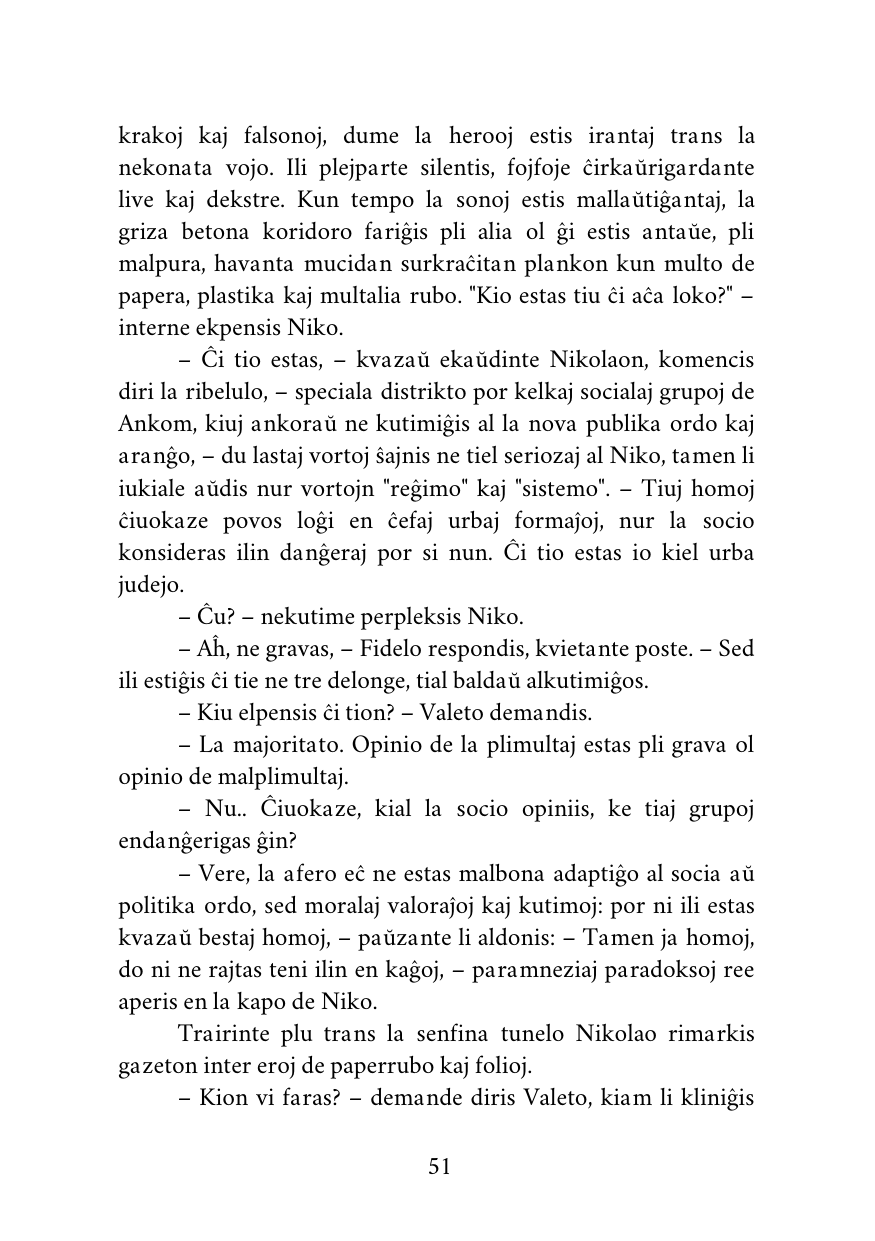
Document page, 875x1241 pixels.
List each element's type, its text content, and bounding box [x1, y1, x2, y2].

text – Kion vi faras? – demande diris Valeto, kiam li kliniĝis [118, 1081, 756, 1113]
text – Ĉi tio estas, – kvazaŭ ekaŭdinte Nikolaon, komencis diri la ribelulo, – speciala distrikto por kelkaj socialaj grupoj de Ankom, kiuj ankoraŭ ne kutimiĝis al la nova publika ordo kaj aranĝo, – du lastaj vortoj ŝajnis ne tiel seriozaj al Niko, tamen li iukiale aŭdis nur vortojn "reĝimo" kaj "sistemo". – Tiuj homoj ĉiuokaze povos loĝi en ĉefaj urbaj formaĵoj, nur la socio konsideras ilin danĝeraj por si nun. Ĉi tio estas io kiel urba judejo. [118, 343, 756, 599]
text – La majoritato. Opinio de la plimultaj estas pli grava ol opinio de malplimultaj. [118, 728, 756, 792]
text – Nu.. Ĉiuokaze, kial la socio opiniis, ke tiaj grupoj endanĝerigas ĝin? [118, 792, 756, 856]
text – Vere, la afero eĉ ne estas malbona adaptiĝo al socia aŭ politika ordo, sed moralaj valoraĵoj kaj kutimoj: por ni ili estas kvazaŭ bestaj homoj, – paŭzante li aldonis: – Tamen ja homoj, do ni ne rajtas teni ilin en kaĝoj, – paramneziaj paradoksoj ree aperis en la kapo de Niko. [118, 856, 756, 1016]
text – Aĥ, ne gravas, – Fidelo respondis, kvietante poste. – Sed ili estiĝis ĉi tie ne tre delonge, tial baldaŭ alkutimiĝos. [118, 631, 756, 696]
text Trairinte plu trans la senfina tunelo Nikolao rimarkis gazeton inter eroj de paperrubo kaj folioj. [118, 1016, 756, 1081]
text krakoj kaj falsonoj, dume la herooj estis irantaj trans la nekonata vojo. Ili plejparte silentis, fojfoje ĉirkaŭrigardante live kaj dekstre. Kun tempo la sonoj estis mallaŭtiĝantaj, la griza betona koridoro fariĝis pli alia ol ĝi estis antaŭe, pli malpura, havanta mucidan surkraĉitan plankon kun multo de papera, plastika kaj multalia rubo. "Kio estas tiu ĉi aĉa loko?" – interne ekpensis Niko. [118, 118, 756, 343]
text – Ĉu? – nekutime perpleksis Niko. [118, 599, 756, 631]
text – Kiu elpensis ĉi tion? – Valeto demandis. [118, 696, 756, 728]
